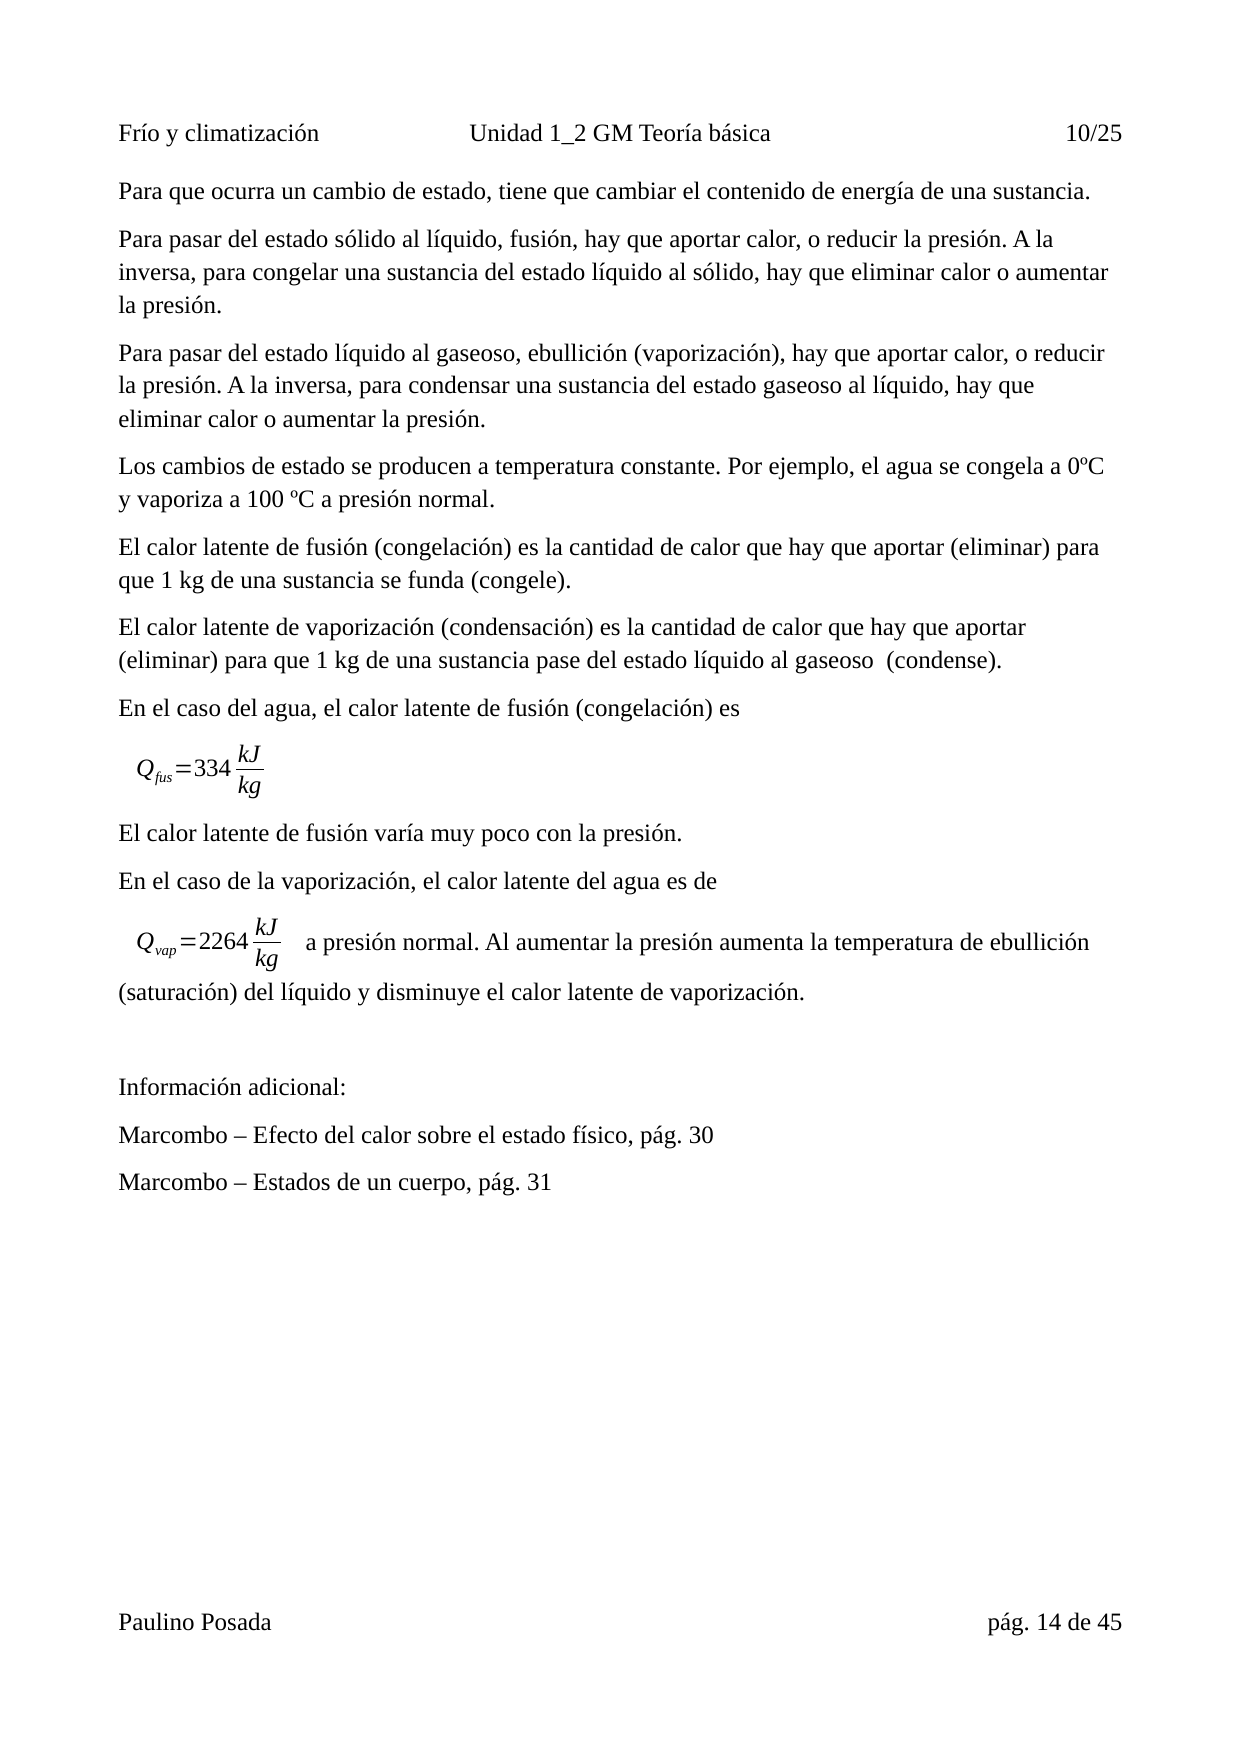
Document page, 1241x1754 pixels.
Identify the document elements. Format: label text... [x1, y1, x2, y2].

text Marcombo – Estados de un cuerpo, pág. 31 [118, 1167, 1122, 1196]
text Información adicional: [118, 1072, 1122, 1101]
text Para pasar del estado sólido al líquido, fusión, hay que aportar calor, o reducir la presión. A la inversa, para congelar una sustancia del estado líquido al sólido, hay que eliminar calor o aumentar la presión. [118, 224, 1122, 319]
text Marcombo – Efecto del calor sobre el estado físico, pág. 30 [118, 1120, 1122, 1148]
text Los cambios de estado se producen a temperatura constante. Por ejemplo, el agua se congela a 0ºC y vaporiza a 100 ºC a presión normal. [118, 451, 1122, 513]
text a presión normal. Al aumentar la presión aumenta la temperatura de ebullición (saturación) del líquido y disminuye el calor latente de vaporización. [118, 914, 1122, 1006]
text En el caso de la vaporización, el calor latente del agua es de [118, 866, 1122, 895]
text El calor latente de vaporización (condensación) es la cantidad de calor que hay que aportar (eliminar) para que 1 kg de una sustancia pase del estado líquido al gaseoso (condense). [118, 612, 1122, 674]
text Para pasar del estado líquido al gaseoso, ebullición (vaporización), hay que aportar calor, o reducir la presión. A la inversa, para condensar una sustancia del estado gaseoso al líquido, hay que eliminar calor o aumentar la presión. [118, 338, 1122, 432]
text Para que ocurra un cambio de estado, tiene que cambiar el contenido de energía de una sustancia. [118, 176, 1122, 205]
text En el caso del agua, el calor latente de fusión (congelación) es [118, 693, 1122, 722]
text El calor latente de fusión (congelación) es la cantidad de calor que hay que aportar (eliminar) para que 1 kg de una sustancia se funda (congele). [118, 532, 1122, 594]
text El calor latente de fusión varía muy poco con la presión. [118, 818, 1122, 847]
